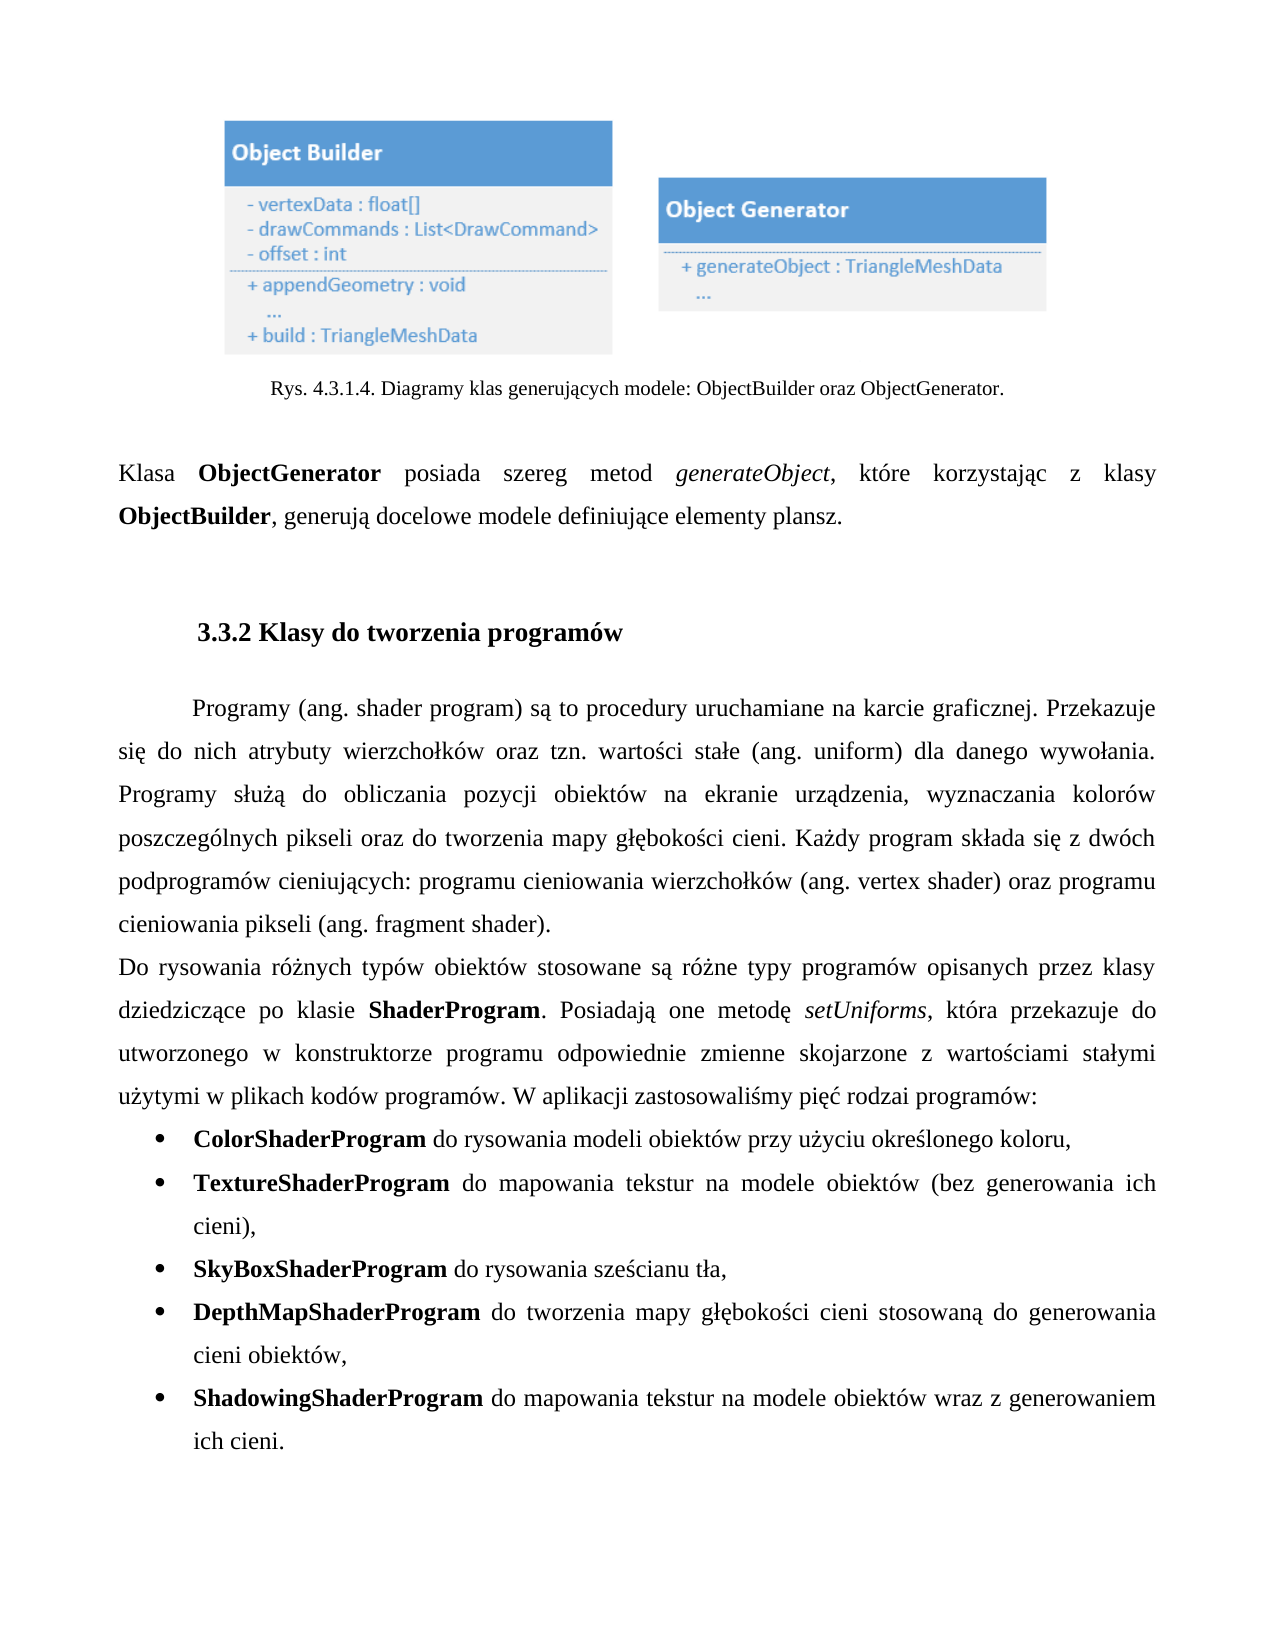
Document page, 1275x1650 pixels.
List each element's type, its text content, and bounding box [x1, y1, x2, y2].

text Programy (ang. shader program) są to procedury uruchamiane na karcie graficznej. Przekazuje się do nich atrybuty wierzchołków oraz tzn. wartości stałe (ang. uniform) dla danego wywołania. Programy służą do obliczania pozycji obiektów na ekranie urządzenia, wyznaczania kolorów poszczególnych pikseli oraz do tworzenia mapy głębokości cieni. Każdy program składa się z dwóch podprogramów cieniujących: programu cieniowania wierzchołków (ang. vertex shader) oraz programu cieniowania pikseli (ang. fragment shader). [118, 693, 1157, 938]
list TextureShaderProgram do mapowania tekstur na modele obiektów (bez generowania ich cieni), [156, 1168, 1157, 1239]
list SkyBoxShaderProgram do rysowania sześcianu tła, [156, 1254, 1157, 1283]
subtitle Klasy do tworzenia programów [191, 616, 1157, 647]
list DepthMapShaderProgram do tworzenia mapy głębokości cieni stosowaną do generowania cieni obiektów, [156, 1297, 1157, 1369]
text Klasa ObjectGenerator posiada szereg metod generateObject, które korzystając z klasy ObjectBuilder, generują docelowe modele definiujące elementy plansz. [118, 458, 1157, 530]
text Do rysowania różnych typów obiektów stosowane są różne typy programów opisanych przez klasy dziedziczące po klasie ShaderProgram. Posiadają one metodę setUniforms, która przekazuje do utworzonego w konstruktorze programu odpowiednie zmienne skojarzone z wartościami stałymi użytymi w plikach kodów programów. W aplikacji zastosowaliśmy pięć rodzai programów: [118, 952, 1157, 1110]
text Rys. 4.3.1.4. Diagramy klas generujących modele: ObjectBuilder oraz ObjectGenerator. [118, 94, 1157, 399]
list ColorShaderProgram do rysowania modeli obiektów przy użyciu określonego koloru, [156, 1124, 1157, 1153]
picture [216, 111, 1059, 362]
list ShadowingShaderProgram do mapowania tekstur na modele obiektów wraz z generowaniem ich cieni. [156, 1383, 1157, 1455]
